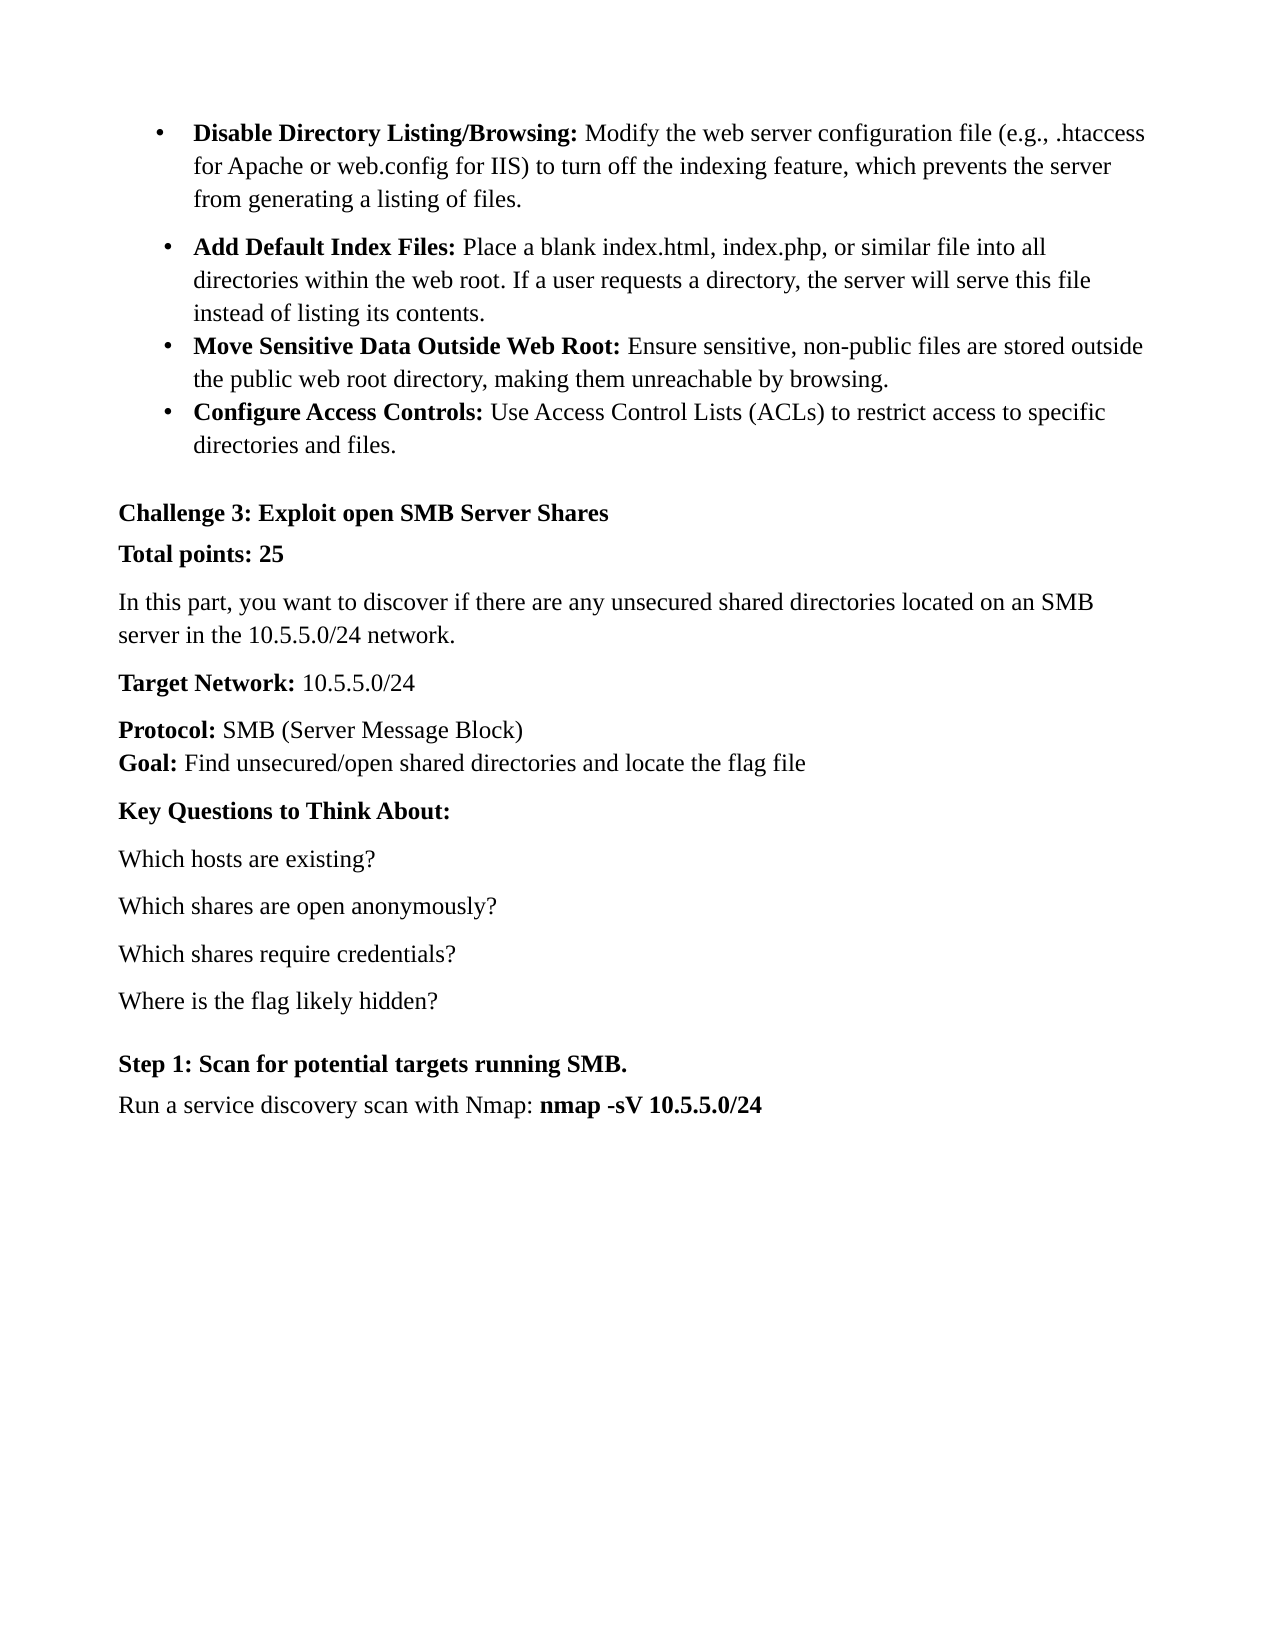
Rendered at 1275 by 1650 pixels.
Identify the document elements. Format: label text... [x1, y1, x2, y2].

list Add Default Index Files: Place a blank index.html, index.php, or similar file into all directories within the web root. If a user requests a directory, the server will serve this file instead of listing its contents. [164, 232, 1157, 327]
text Run a service discovery scan with Nmap: nmap -sV 10.5.5.0/24 [118, 1090, 1157, 1119]
text Key Questions to Think About: [118, 796, 1157, 825]
text Total points: 25 [118, 539, 1157, 568]
text Which hosts are existing? [118, 844, 1157, 872]
text Where is the flag likely hidden? [118, 986, 1157, 1015]
subtitle Step 1: Scan for potential targets running SMB. [118, 1049, 1157, 1077]
list Disable Directory Listing/Browsing: Modify the web server configuration file (e.g., .htaccess for Apache or web.config for IIS) to turn off the indexing feature, which prevents the server from generating a listing of files. [156, 118, 1157, 213]
subtitle Challenge 3: Exploit open SMB Server Shares [118, 498, 1157, 527]
text In this part, you want to discover if there are any unsecured shared directories located on an SMB server in the 10.5.5.0/24 network. [118, 587, 1157, 649]
list Configure Access Controls: Use Access Control Lists (ACLs) to restrict access to specific directories and files. [164, 397, 1157, 459]
text Protocol: SMB (Server Message Block) [118, 715, 1157, 744]
text Which shares are open anonymously? [118, 891, 1157, 920]
text Goal: Find unsecured/open shared directories and locate the flag file [118, 748, 1157, 777]
text Which shares require credentials? [118, 939, 1157, 968]
list Move Sensitive Data Outside Web Root: Ensure sensitive, non-public files are stored outside the public web root directory, making them unreachable by browsing. [164, 331, 1157, 393]
text Target Network: 10.5.5.0/24 [118, 668, 1157, 697]
